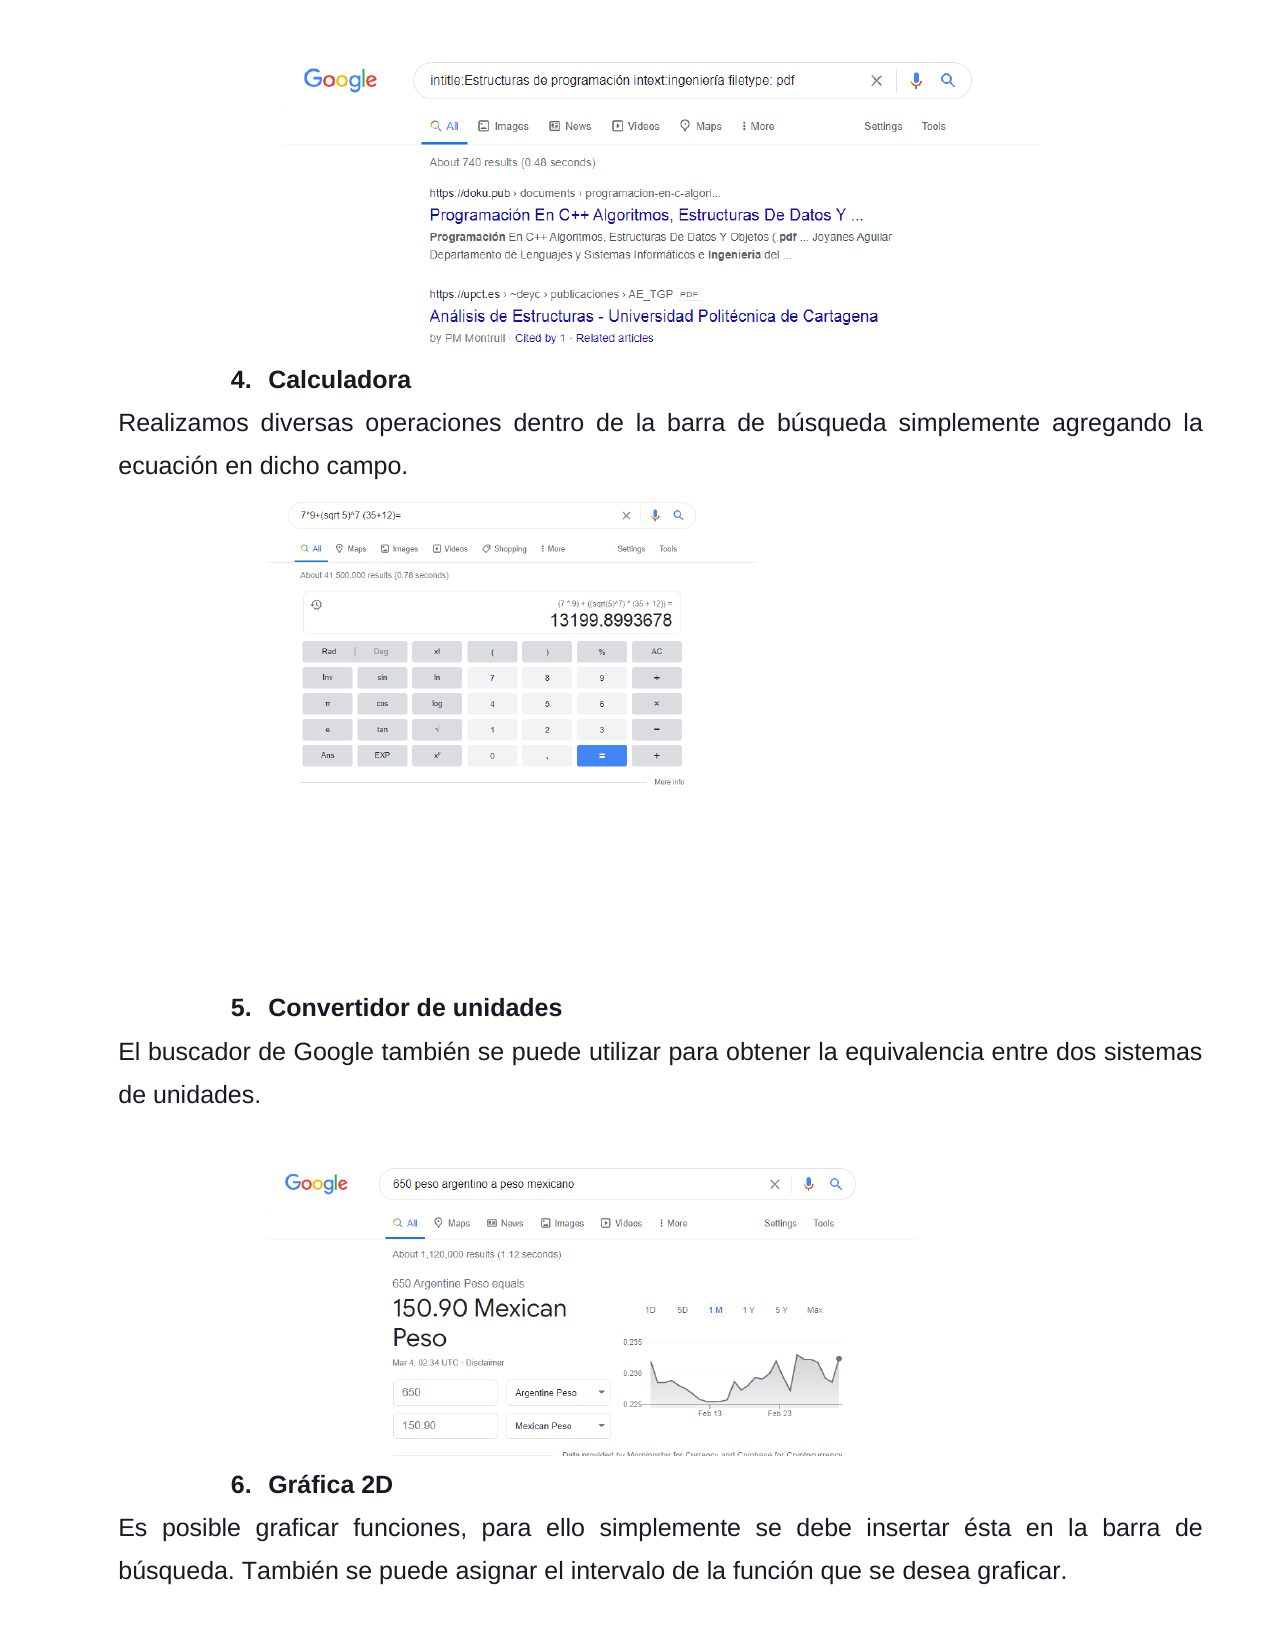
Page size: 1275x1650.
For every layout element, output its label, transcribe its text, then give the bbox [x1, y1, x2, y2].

list Gráfica 2D [231, 1470, 1205, 1499]
list Convertidor de unidades [231, 993, 1205, 1022]
text El buscador de Google también se puede utilizar para obtener la equivalencia entre dos sistemas de unidades. [118, 1037, 1205, 1108]
text Es posible graficar funciones, para ello simplemente se debe insertar ésta en la barra de búsqueda. También se puede asignar el intervalo de la función que se desea graficar. [118, 1513, 1205, 1585]
text Realizamos diversas operaciones dentro de la barra de búsqueda simplemente agregando la ecuación en dicho campo. [118, 408, 1205, 480]
list Calculadora [231, 365, 1205, 393]
